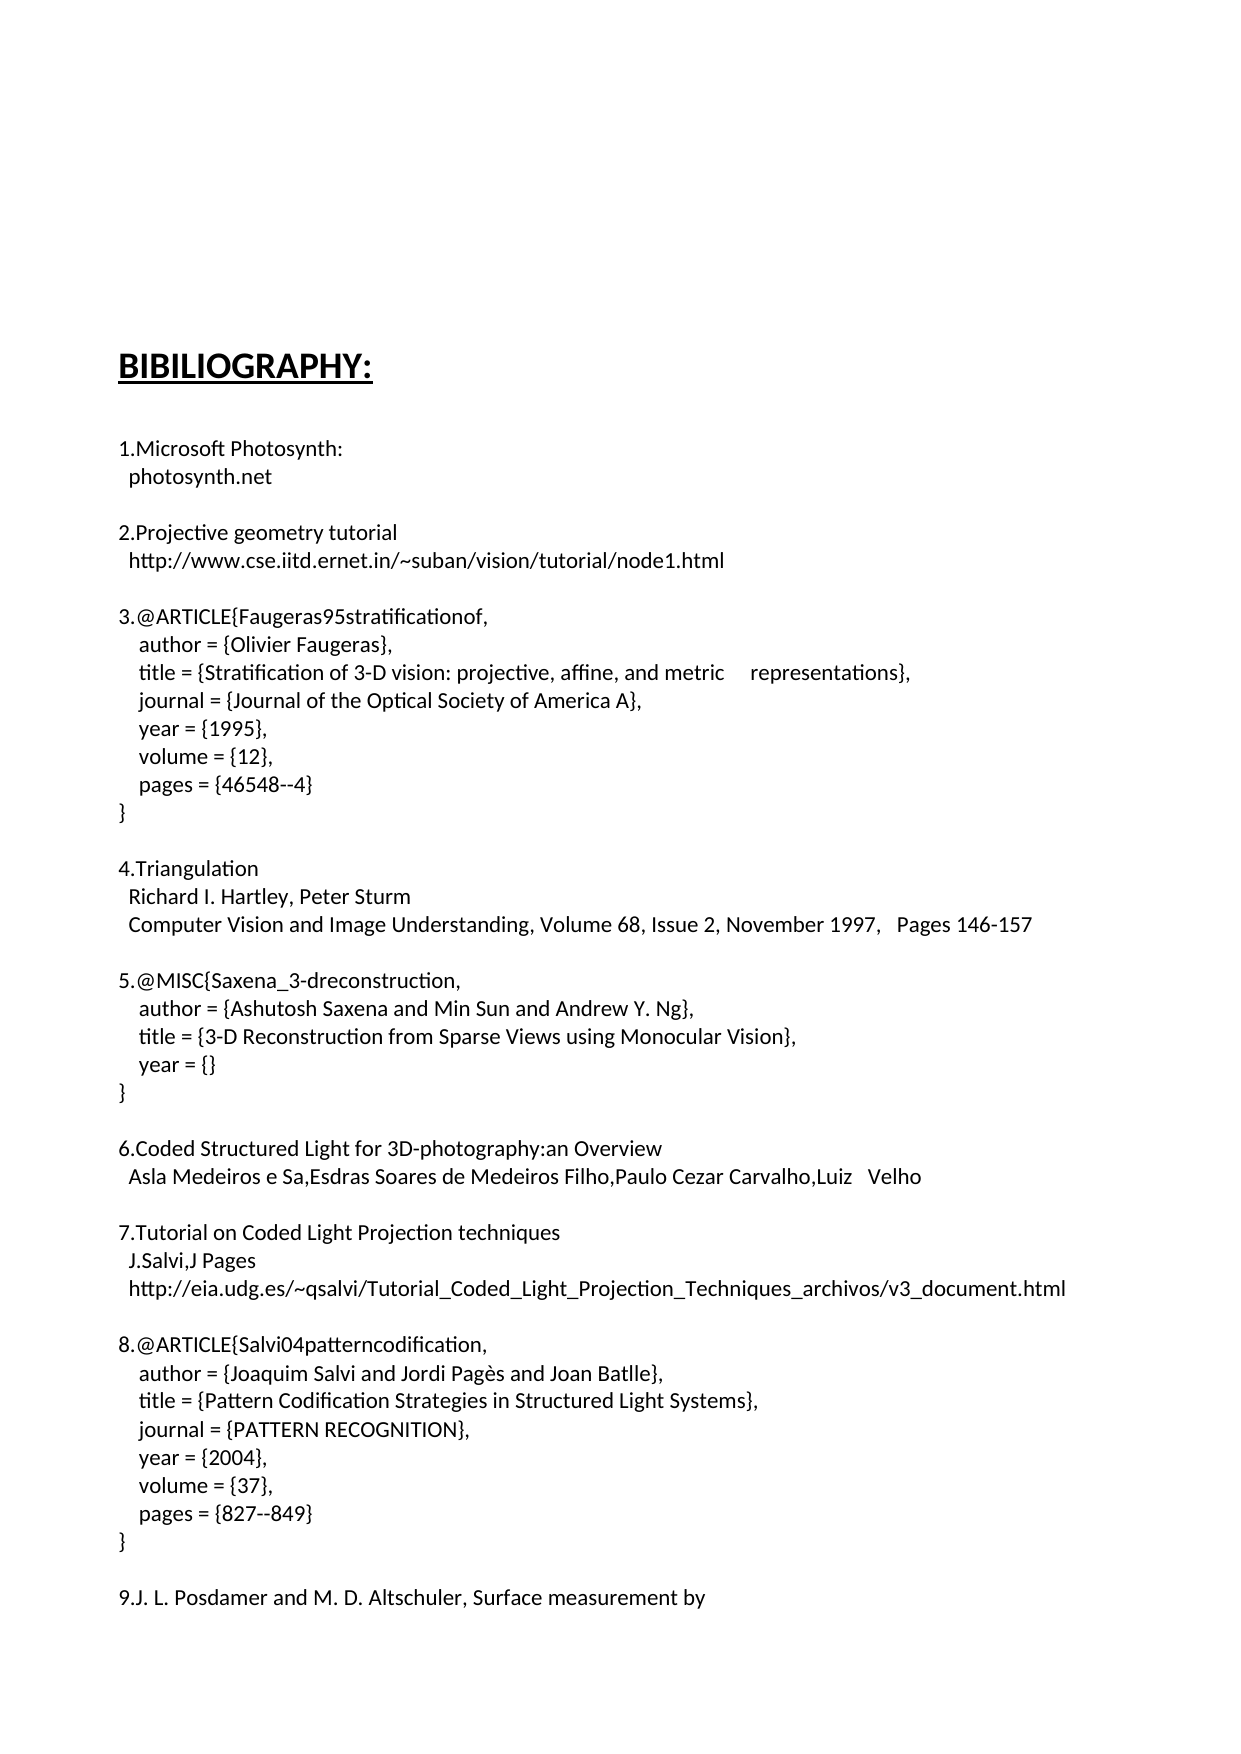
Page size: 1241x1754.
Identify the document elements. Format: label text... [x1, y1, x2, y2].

text } [118, 1078, 1122, 1106]
text 3.@ARTICLE{Faugeras95stratificationof, [118, 602, 1122, 630]
text 7.Tutorial on Coded Light Projection techniques [118, 1218, 1122, 1247]
text photosynth.net [118, 462, 1122, 490]
text http://eia.udg.es/~qsalvi/Tutorial_Coded_Light_Projection_Techniques_archivos/v3_document.html [118, 1274, 1122, 1303]
text pages = {827--849} [118, 1499, 1122, 1527]
text title = {Stratification of 3-D vision: projective, affine, and metric representations}, [118, 658, 1122, 686]
text 4.Triangulation [118, 854, 1122, 882]
text J.Salvi,J Pages [118, 1247, 1122, 1274]
text pages = {46548--4} [118, 770, 1122, 798]
text title = {3-D Reconstruction from Sparse Views using Monocular Vision}, [118, 1022, 1122, 1050]
text title = {Pattern Codification Strategies in Structured Light Systems}, [118, 1387, 1122, 1415]
text 1.Microsoft Photosynth: [118, 434, 1122, 462]
text author = {Joaquim Salvi and Jordi Pagès and Joan Batlle}, [118, 1359, 1122, 1387]
text 8.@ARTICLE{Salvi04patterncodification, [118, 1331, 1122, 1359]
text } [118, 1527, 1122, 1555]
text 9.J. L. Posdamer and M. D. Altschuler, Surface measurement by [118, 1583, 1122, 1611]
text author = {Olivier Faugeras}, [118, 630, 1122, 658]
text year = {} [118, 1050, 1122, 1078]
text journal = {Journal of the Optical Society of America A}, [118, 686, 1122, 714]
text Asla Medeiros e Sa,Esdras Soares de Medeiros Filho,Paulo Cezar Carvalho,Luiz Velho [118, 1162, 1122, 1191]
text year = {1995}, [118, 714, 1122, 742]
text volume = {12}, [118, 742, 1122, 770]
text 2.Projective geometry tutorial [118, 518, 1122, 546]
text 6.Coded Structured Light for 3D-photography:an Overview [118, 1134, 1122, 1162]
text http://www.cse.iitd.ernet.in/~suban/vision/tutorial/node1.html [118, 546, 1122, 574]
text journal = {PATTERN RECOGNITION}, [118, 1415, 1122, 1443]
text volume = {37}, [118, 1471, 1122, 1499]
text 5.@MISC{Saxena_3-dreconstruction, [118, 966, 1122, 994]
text author = {Ashutosh Saxena and Min Sun and Andrew Y. Ng}, [118, 994, 1122, 1022]
text } [118, 798, 1122, 826]
text Richard I. Hartley, Peter Sturm [118, 882, 1122, 910]
text year = {2004}, [118, 1443, 1122, 1471]
text BIBILIOGRAPHY: [118, 342, 1122, 388]
text Computer Vision and Image Understanding, Volume 68, Issue 2, November 1997, Pages 146-157 [118, 910, 1122, 938]
